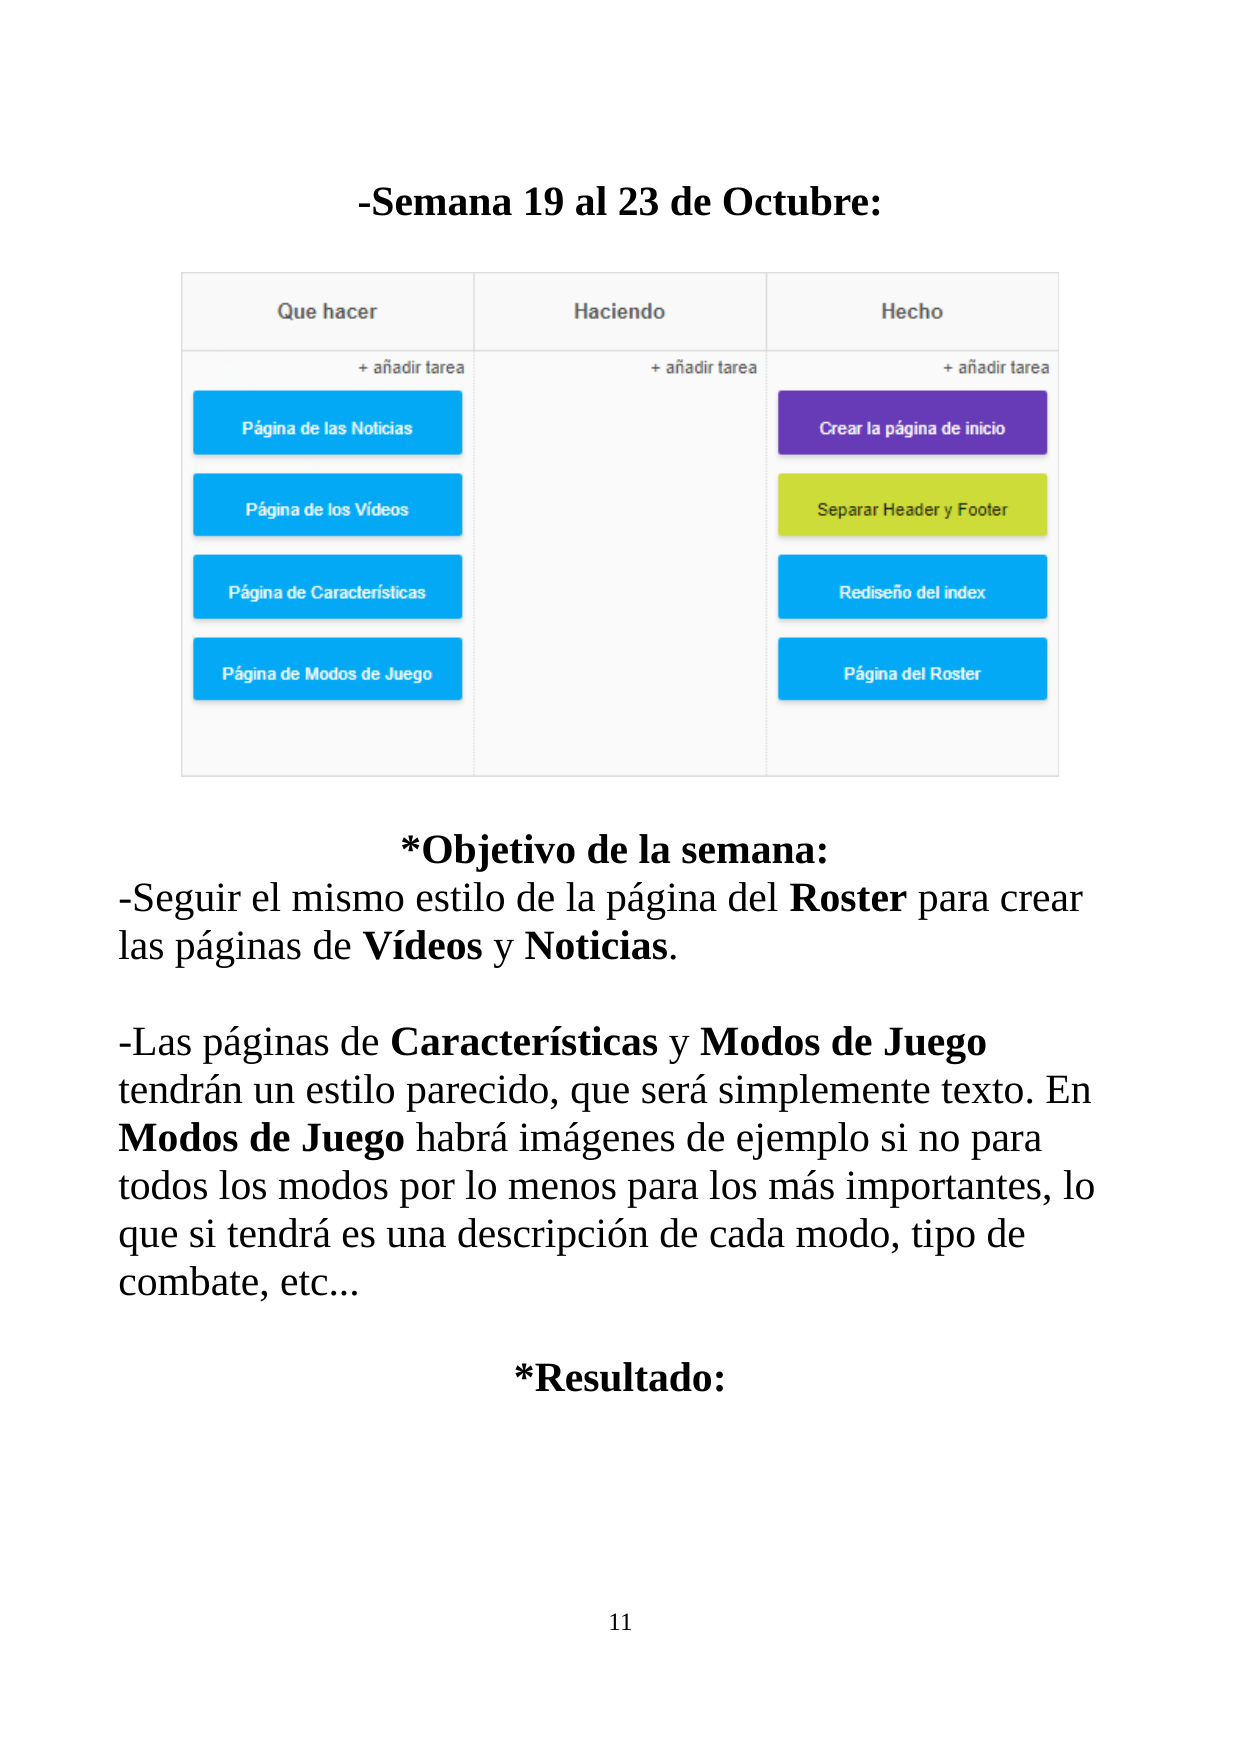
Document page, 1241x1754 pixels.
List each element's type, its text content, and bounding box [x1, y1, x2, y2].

picture [181, 272, 1060, 777]
text -Las páginas de Características y Modos de Juego tendrán un estilo parecido, que será simplemente texto. En Modos de Juego habrá imágenes de ejemplo si no para todos los modos por lo menos para los más importantes, lo que si tendrá es una descripción de cada modo, tipo de combate, etc... [118, 1017, 1122, 1304]
text -Semana 19 al 23 de Octubre: [118, 176, 1122, 224]
text *Resultado: [118, 1352, 1122, 1400]
text -Seguir el mismo estilo de la página del Roster para crear las páginas de Vídeos y Noticias. [118, 873, 1122, 969]
text *Objetivo de la semana: [118, 825, 1122, 873]
